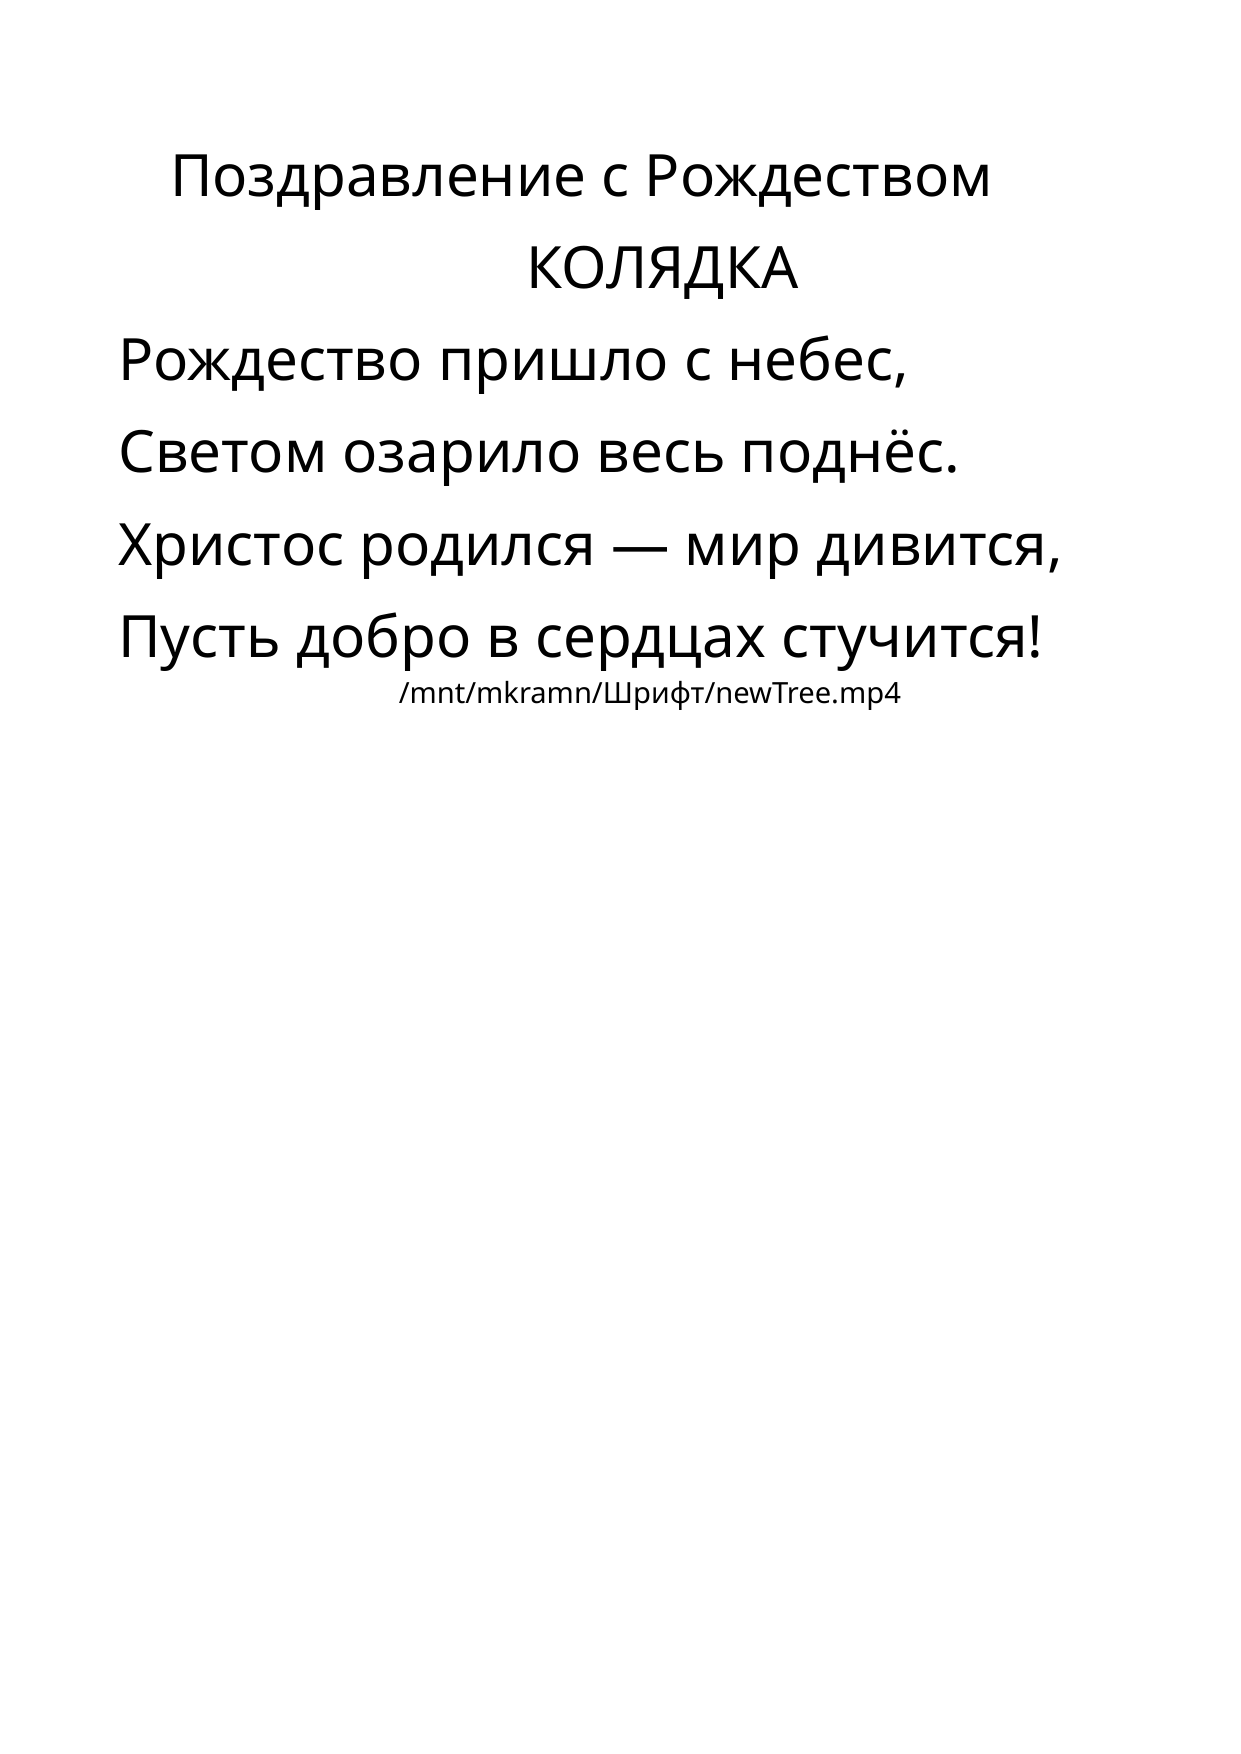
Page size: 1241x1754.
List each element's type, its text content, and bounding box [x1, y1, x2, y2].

text Светом озарило весь поднёс. [118, 416, 1181, 487]
text /mnt/mkramn/Шрифт/newTree.mp4 [118, 672, 1181, 712]
text Рождество пришло с небес, [118, 323, 1181, 395]
text Христос родился — мир дивится, [118, 508, 1181, 579]
text Пусть добро в сердцах стучится! [118, 600, 1181, 672]
text Поздравление с Рождеством [118, 139, 1181, 210]
text КОЛЯДКА [118, 231, 1181, 303]
